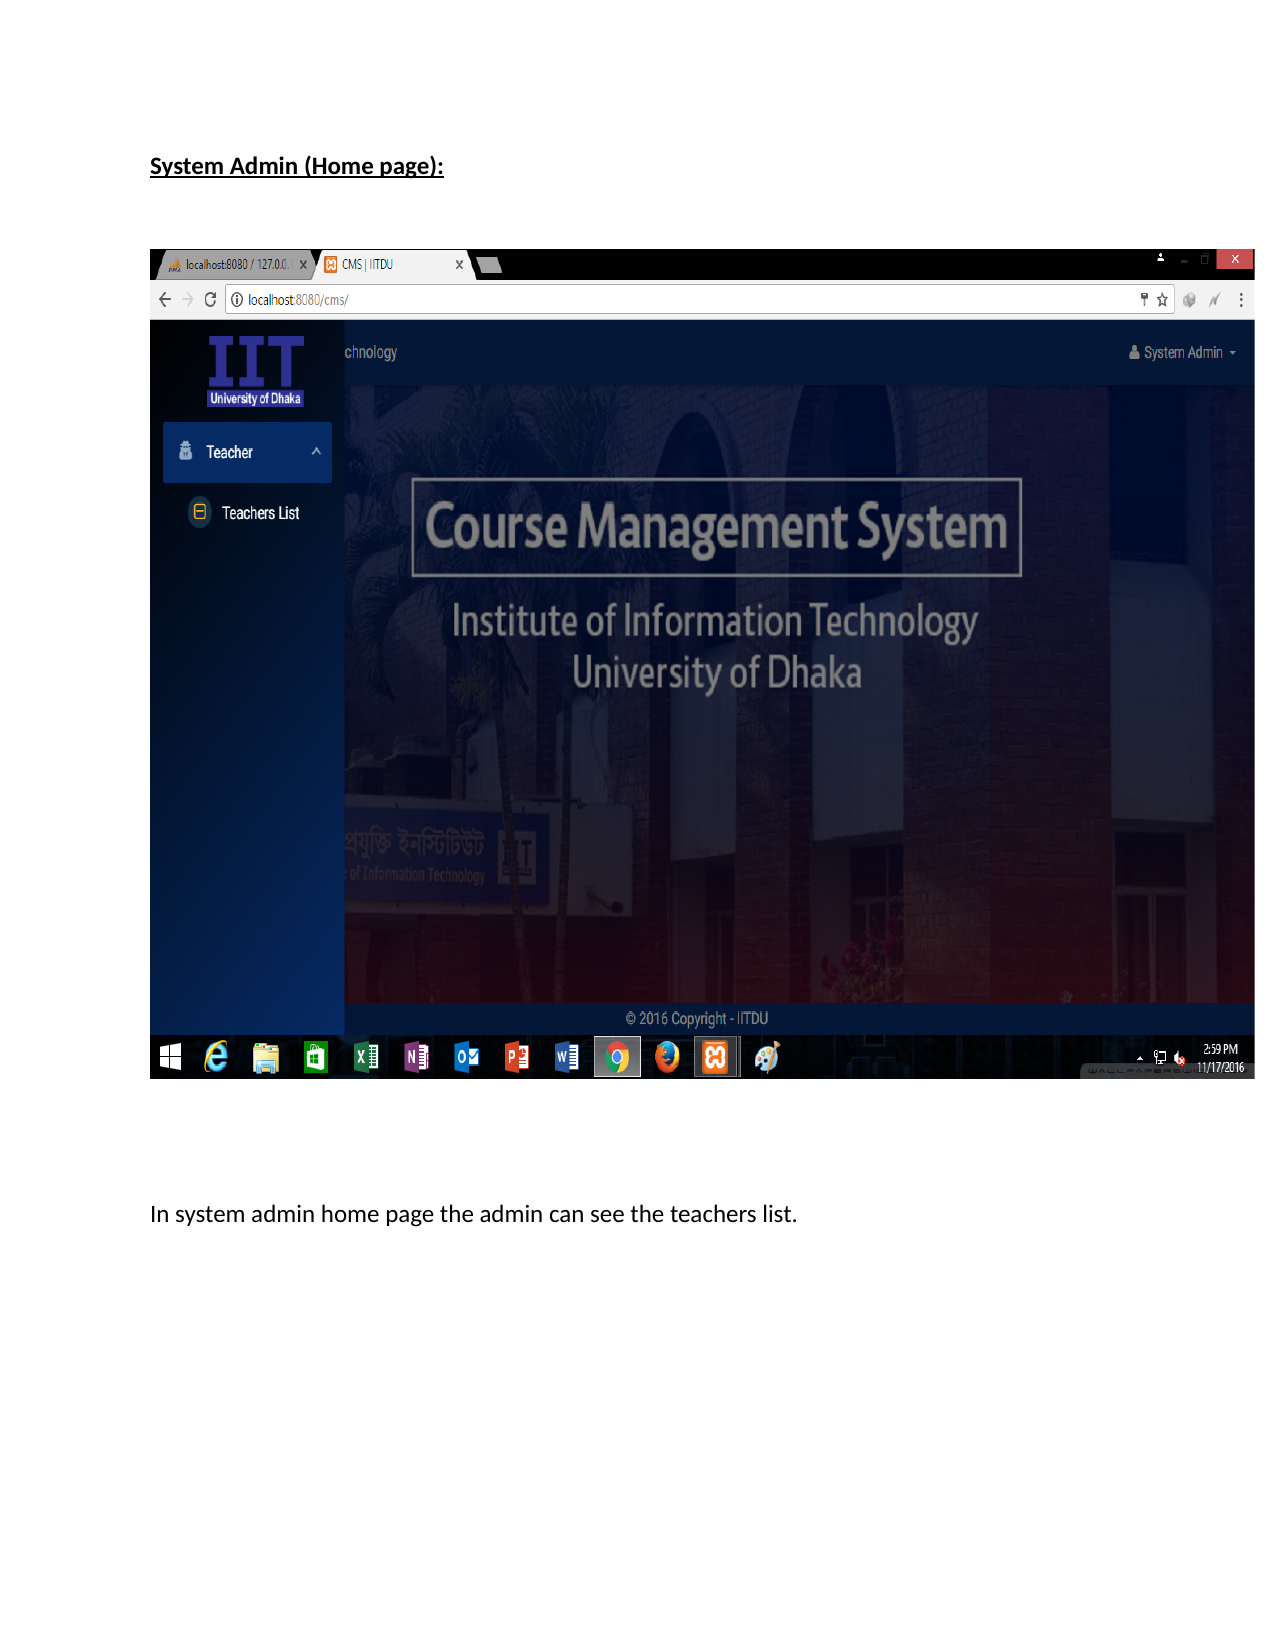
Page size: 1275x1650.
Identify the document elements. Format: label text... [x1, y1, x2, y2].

picture [150, 249, 1255, 1079]
text In system admin home page the admin can see the teachers list. [150, 1199, 1125, 1229]
text System Admin (Home page): [150, 150, 1125, 181]
